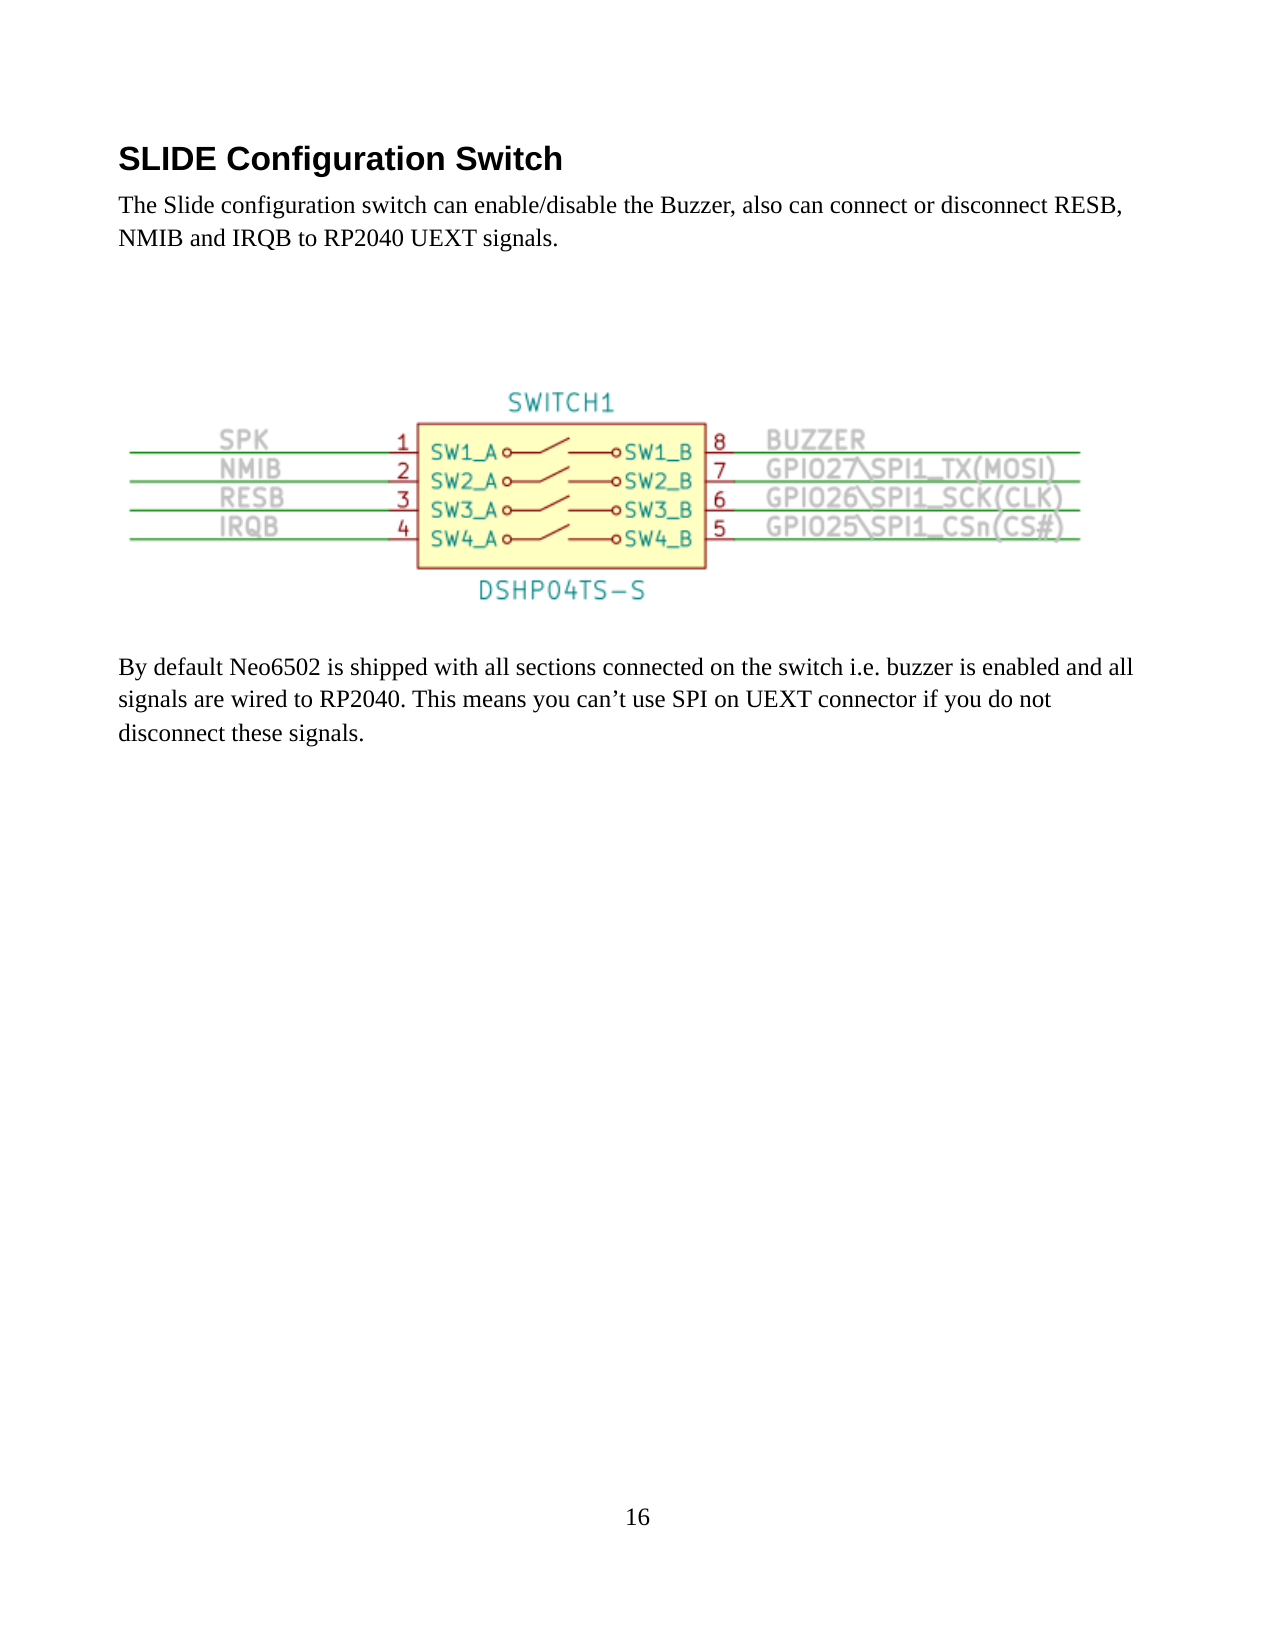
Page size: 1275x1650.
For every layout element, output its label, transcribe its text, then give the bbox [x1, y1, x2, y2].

text The Slide configuration switch can enable/disable the Buzzer, also can connect or disconnect RESB, NMIB and IRQB to RP2040 UEXT signals. [118, 190, 1157, 252]
picture [129, 267, 1087, 609]
subtitle SLIDE Configuration Switch [118, 139, 1157, 178]
text By default Neo6502 is shipped with all sections connected on the switch i.e. buzzer is enabled and all signals are wired to RP2040. This means you can’t use SPI on UEXT connector if you do not disconnect these signals. [118, 652, 1157, 746]
